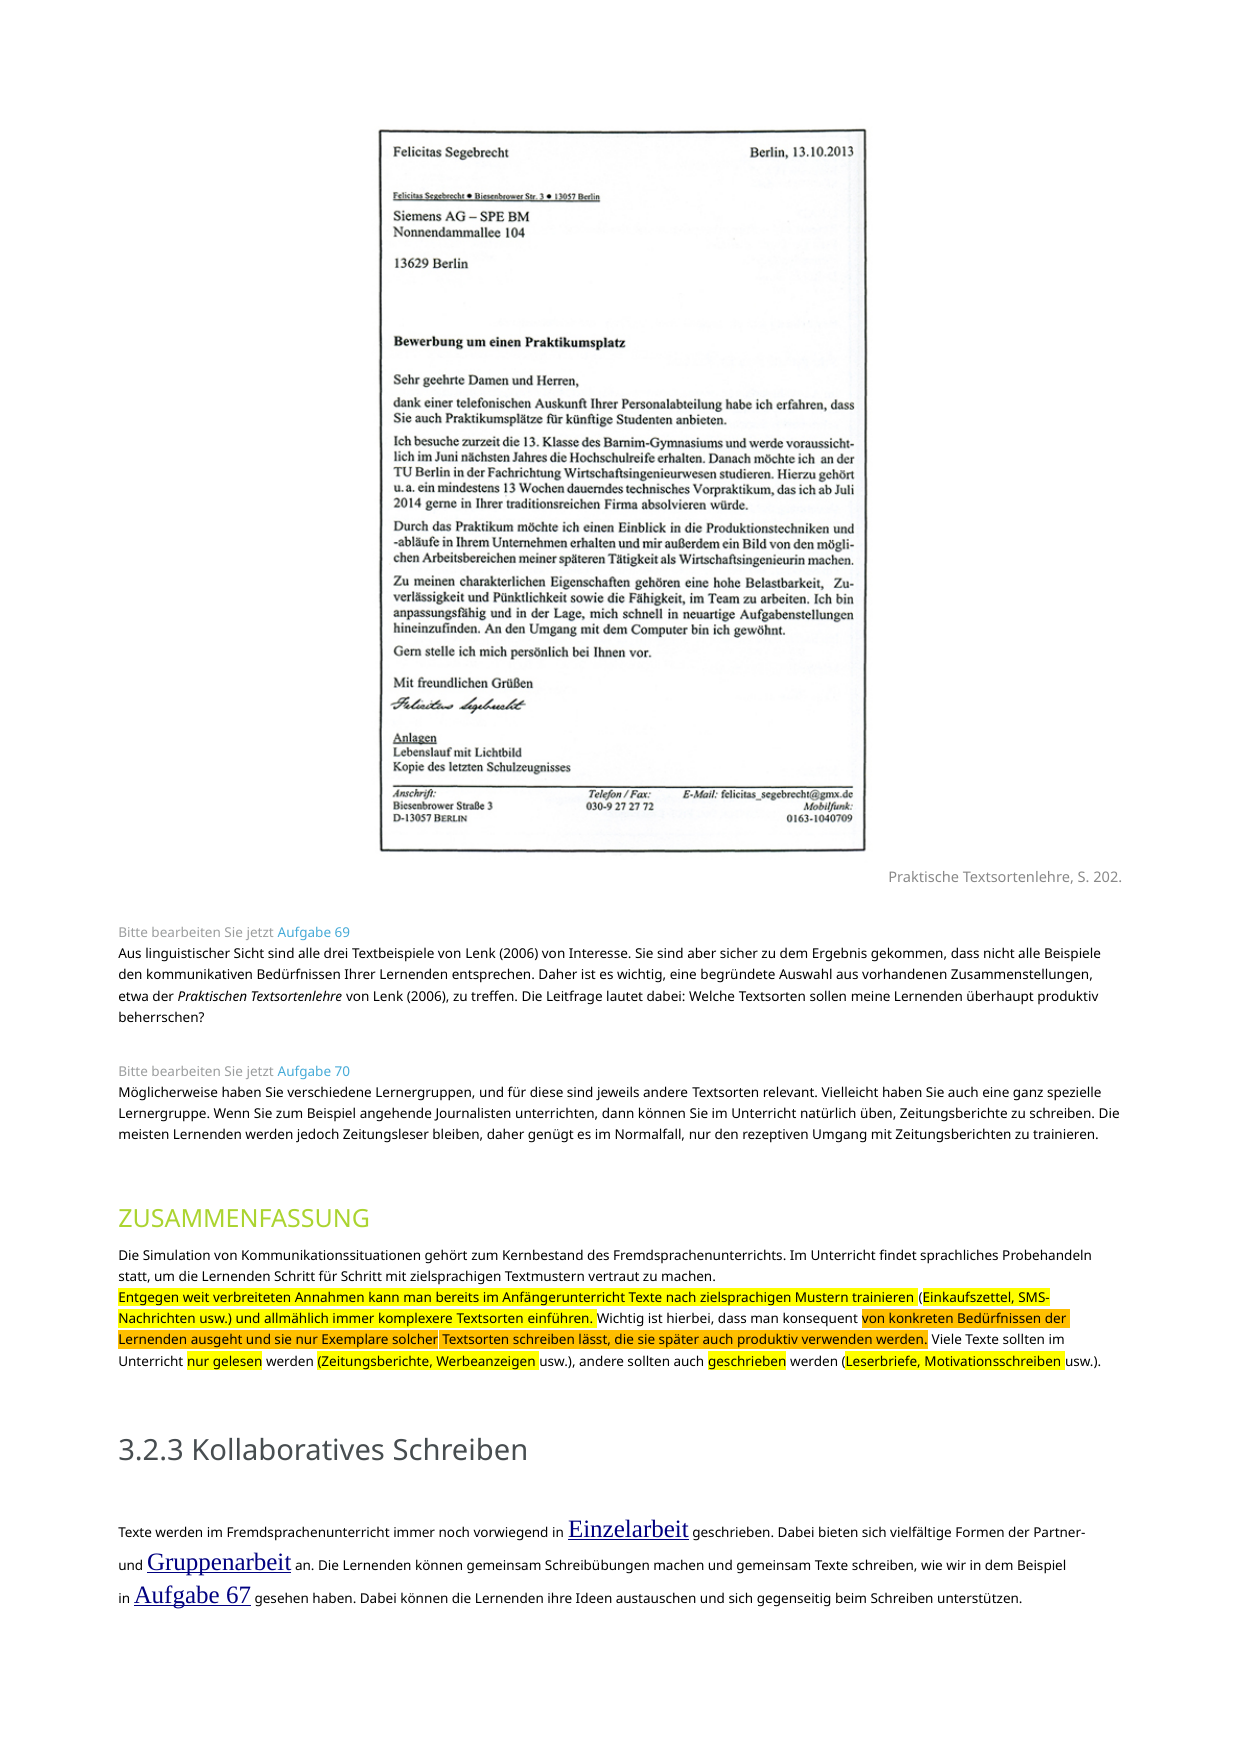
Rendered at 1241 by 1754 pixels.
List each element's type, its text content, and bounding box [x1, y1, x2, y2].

text Bitte bearbeiten Sie jetzt Aufgabe 69 [118, 923, 1122, 941]
subtitle 3.2.3 Kollaboratives Schreiben [118, 1429, 1122, 1469]
text Die Simulation von Kommunikationssituationen gehört zum Kernbestand des Fremdsprachenunterrichts. Im Unterricht findet sprachliches Probehandeln statt, um die Lernenden Schritt für Schritt mit zielsprachigen Textmustern vertraut zu machen. [118, 1246, 1122, 1285]
text Möglicherweise haben Sie verschiedene Lernergruppen, und für diese sind jeweils andere Textsorten relevant. Vielleicht haben Sie auch eine ganz spezielle Lernergruppe. Wenn Sie zum Beispiel angehende Journalisten unterrichten, dann können Sie im Unterricht natürlich üben, Zeitungsberichte zu schreiben. Die meisten Lernenden werden jedoch Zeitungsleser bleiben, daher genügt es im Normalfall, nur den rezeptiven Umgang mit Zeitungsberichten zu trainieren. [118, 1083, 1122, 1144]
text Texte werden im Fremdsprachenunterricht immer noch vorwiegend in Einzelarbeit geschrieben. Dabei bieten sich vielfältige Formen der Partner- und Gruppenarbeit an. Die Lernenden können gemeinsam Schreibübungen machen und gemeinsam Texte schreiben, wie wir in dem Beispiel in Aufgabe 67 gesehen haben. Dabei können die Lernenden ihre Ideen austauschen und sich gegenseitig beim Schreiben unterstützen. [118, 1514, 1122, 1608]
text Entgegen weit verbreiteten Annahmen kann man bereits im Anfängerunterricht Texte nach zielsprachigen Mustern trainieren (Einkaufszettel, SMS-Nachrichten usw.) und allmählich immer komplexere Textsorten einführen. Wichtig ist hierbei, dass man konsequent von konkreten Bedürfnissen der Lernenden ausgeht und sie nur Exemplare solcher Textsorten schreiben lässt, die sie später auch produktiv verwenden werden. Viele Texte sollten im Unterricht nur gelesen werden (Zeitungsberichte, Werbeanzeigen usw.), andere sollten auch geschrieben werden (Leserbriefe, Motivationsschreiben usw.). [118, 1288, 1122, 1370]
text Aus linguistischer Sicht sind alle drei Textbeispiele von Lenk (2006) von Interesse. Sie sind aber sicher zu dem Ergebnis gekommen, dass nicht alle Beispiele den kommunikativen Bedürfnissen Ihrer Lernenden entsprechen. Daher ist es wichtig, eine begründete Auswahl aus vorhandenen Zusammenstellungen, etwa der Praktischen Textsortenlehre von Lenk (2006), zu treffen. Die Leitfrage lautet dabei: Welche Textsorten sollen meine Lernenden überhaupt produktiv beherrschen? [118, 944, 1122, 1026]
text Bitte bearbeiten Sie jetzt Aufgabe 70 [118, 1062, 1122, 1080]
text Praktische Textsortenlehre, S. 202. [118, 867, 1122, 887]
subtitle ZUSAMMENFASSUNG [118, 1200, 1122, 1234]
picture [363, 118, 877, 863]
